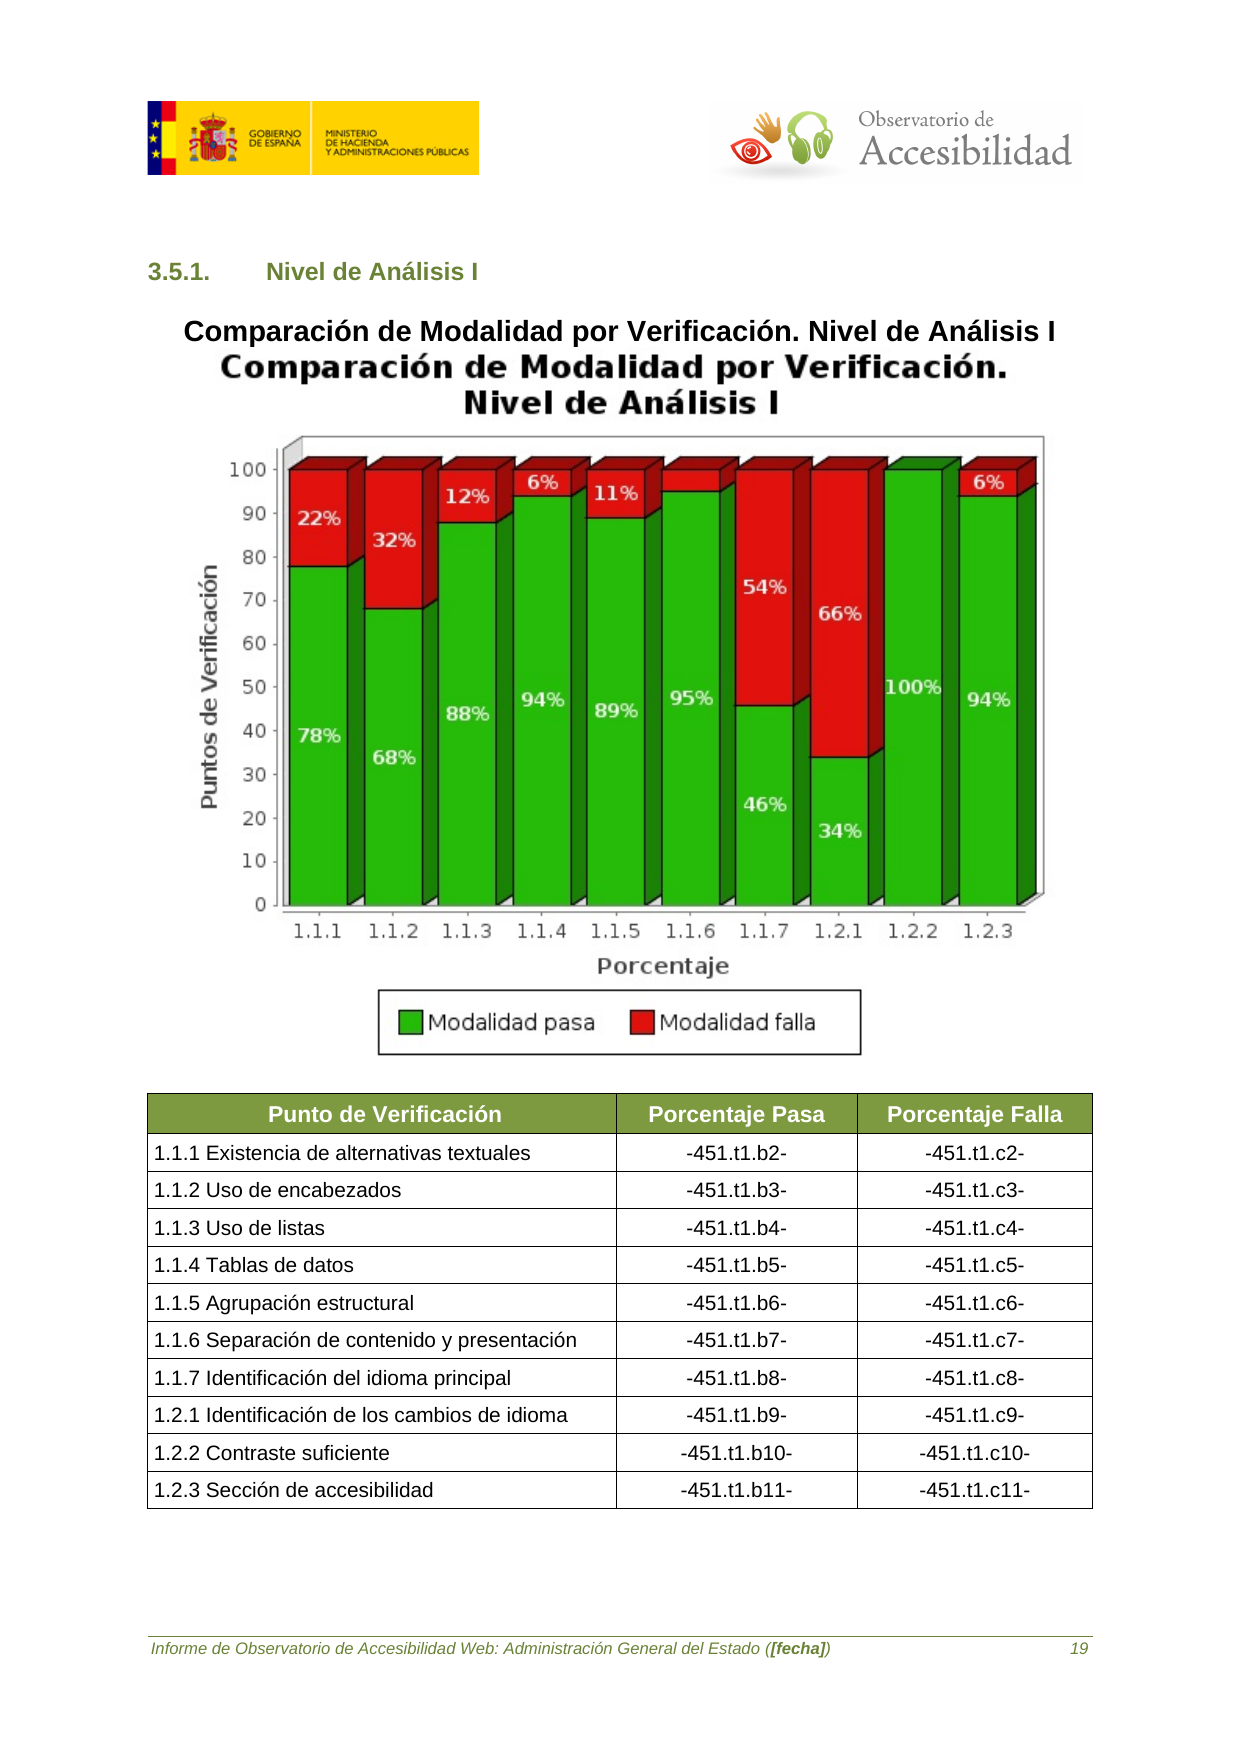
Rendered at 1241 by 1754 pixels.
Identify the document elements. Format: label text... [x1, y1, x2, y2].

table_cell -451.t1.b8- [617, 1359, 857, 1396]
table_header Punto de Verificación [148, 1094, 616, 1133]
table_cell 1.1.7 Identificación del idioma principal [148, 1359, 616, 1396]
table_cell -451.t1.c9- [858, 1397, 1092, 1433]
table_cell -451.t1.b11- [617, 1472, 857, 1508]
table_cell -451.t1.c2- [858, 1134, 1092, 1171]
table_header Porcentaje Falla [858, 1094, 1092, 1133]
table_cell -451.t1.b6- [617, 1284, 857, 1321]
table_cell 1.1.6 Separación de contenido y presentación [148, 1322, 616, 1358]
table_cell -451.t1.c5- [858, 1247, 1092, 1283]
table_header Porcentaje Pasa [617, 1094, 857, 1133]
table_cell -451.t1.b4- [617, 1209, 857, 1246]
table_cell 1.2.3 Sección de accesibilidad [148, 1472, 616, 1508]
picture [710, 102, 1086, 185]
table_cell -451.t1.c4- [858, 1209, 1092, 1246]
table_cell -451.t1.c3- [858, 1172, 1092, 1208]
table_cell 1.1.2 Uso de encabezados [148, 1172, 616, 1208]
text Comparación de Modalidad por Verificación. Nivel de Análisis I [148, 314, 1092, 347]
table_cell -451.t1.b10- [617, 1434, 857, 1471]
table_cell 1.2.2 Contraste suficiente [148, 1434, 616, 1471]
table_cell -451.t1.b9- [617, 1397, 857, 1433]
table_cell -451.t1.c7- [858, 1322, 1092, 1358]
subtitle Nivel de Análisis I [148, 257, 1092, 286]
table_cell 1.2.1 Identificación de los cambios de idioma [148, 1397, 616, 1433]
table_cell -451.t1.b2- [617, 1134, 857, 1171]
table_cell -451.t1.c11- [858, 1472, 1092, 1508]
table_cell -451.t1.c8- [858, 1359, 1092, 1396]
table_cell -451.t1.b7- [617, 1322, 857, 1358]
picture [147, 101, 479, 175]
table_cell 1.1.1 Existencia de alternativas textuales [148, 1134, 616, 1171]
table_cell 1.1.5 Agrupación estructural [148, 1284, 616, 1321]
table_cell -451.t1.b3- [617, 1172, 857, 1208]
picture [178, 347, 1062, 1057]
table_cell -451.t1.b5- [617, 1247, 857, 1283]
table_cell -451.t1.c10- [858, 1434, 1092, 1471]
table_cell 1.1.3 Uso de listas [148, 1209, 616, 1246]
table_cell -451.t1.c6- [858, 1284, 1092, 1321]
table_cell 1.1.4 Tablas de datos [148, 1247, 616, 1283]
